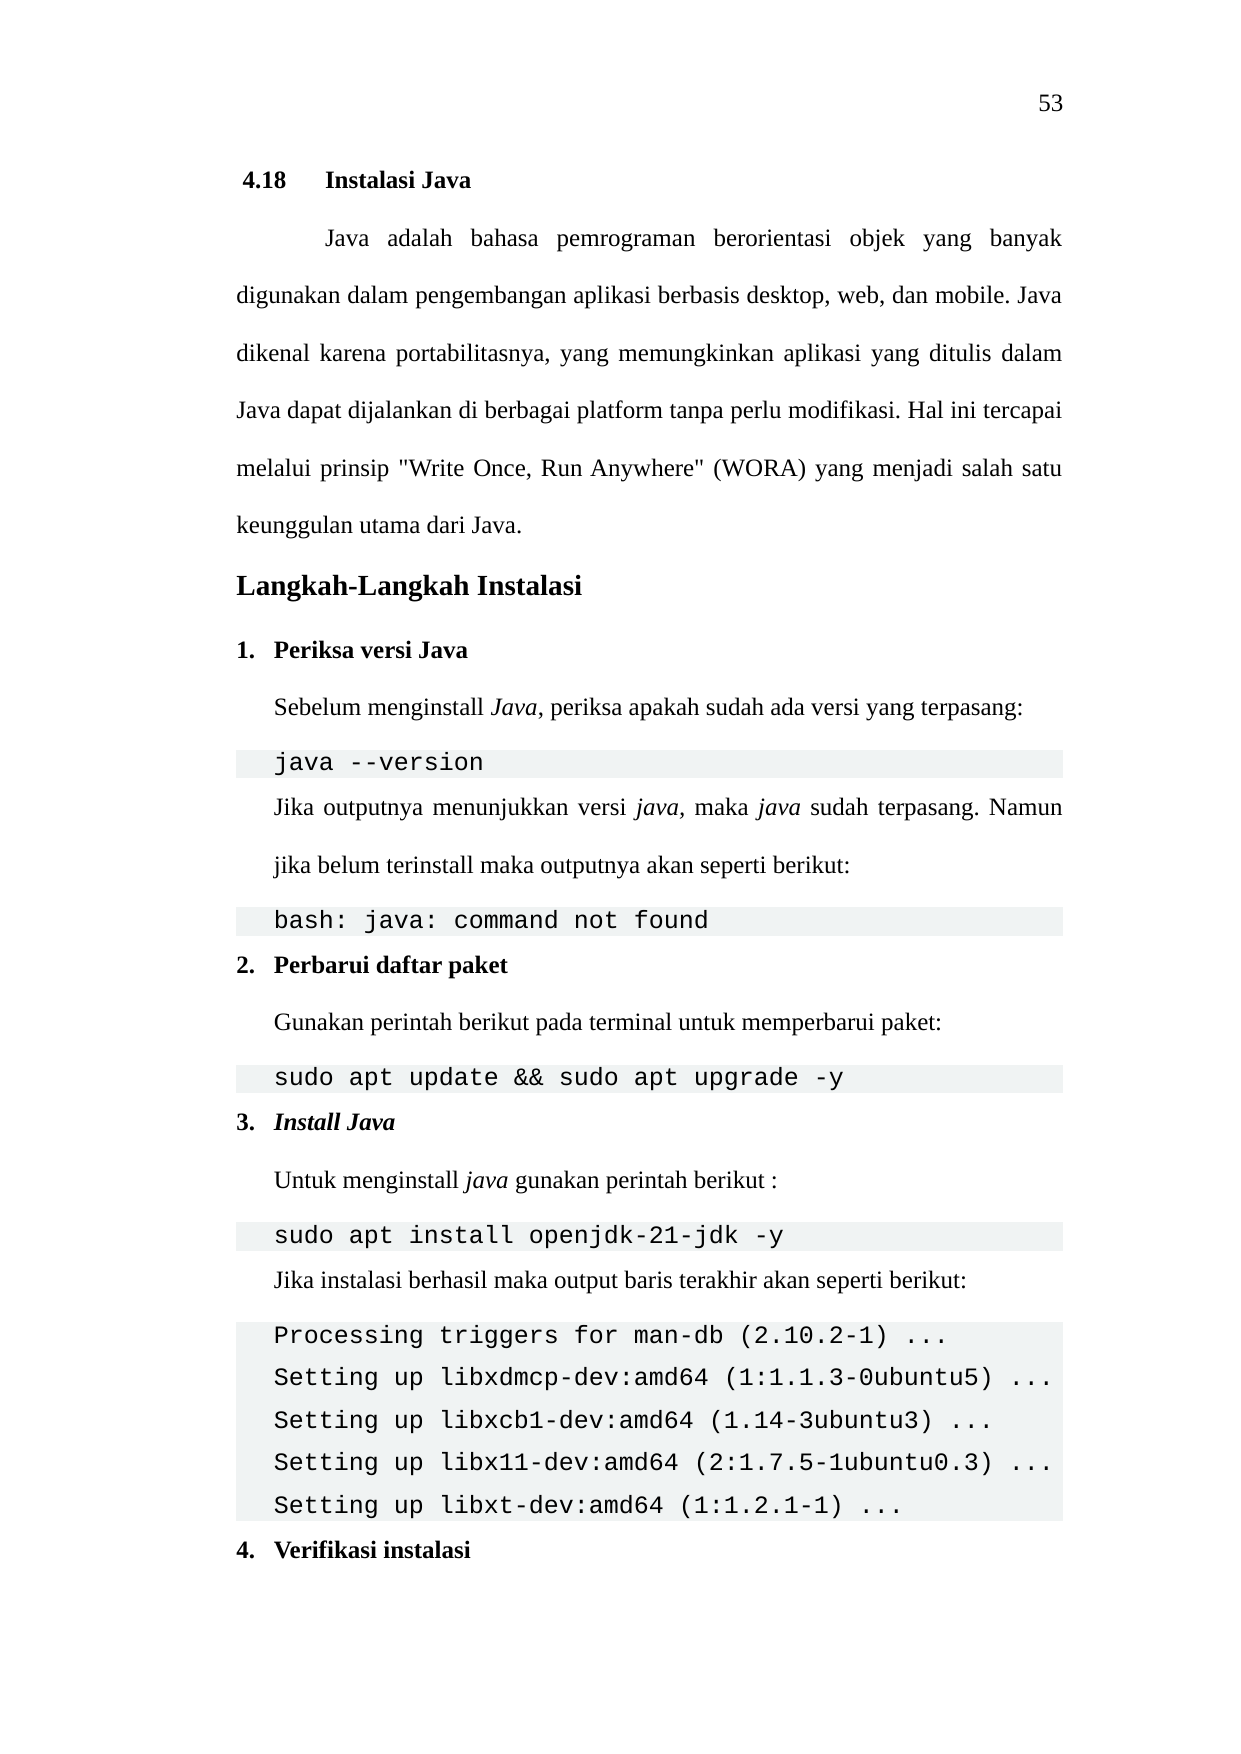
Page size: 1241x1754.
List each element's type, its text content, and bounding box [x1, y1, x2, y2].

subtitle Instalasi Java [236, 165, 1063, 194]
list Processing triggers for man-db (2.10.2-1) ... [236, 1322, 1063, 1351]
list Setting up libxcb1-dev:amd64 (1.14-3ubuntu3) ... [236, 1407, 1063, 1436]
list bash: java: command not found [236, 907, 1063, 936]
list Perbarui daftar paket [236, 950, 1063, 979]
list Verifikasi instalasi [236, 1535, 1063, 1564]
list Jika instalasi berhasil maka output baris terakhir akan seperti berikut: [236, 1265, 1063, 1294]
list Setting up libxdmcp-dev:amd64 (1:1.1.3-0ubuntu5) ... [236, 1365, 1063, 1393]
list sudo apt install openjdk-21-jdk -y [236, 1222, 1063, 1251]
list Jika outputnya menunjukkan versi java, maka java sudah terpasang. Namun jika belum terinstall maka outputnya akan seperti berikut: [236, 792, 1063, 879]
list Install Java [236, 1107, 1063, 1136]
list Setting up libxt-dev:amd64 (1:1.2.1-1) ... [236, 1492, 1063, 1521]
list Sebelum menginstall Java, periksa apakah sudah ada versi yang terpasang: [236, 692, 1063, 721]
text Langkah-Langkah Instalasi [236, 568, 1063, 601]
text Java adalah bahasa pemrograman berorientasi objek yang banyak digunakan dalam pengembangan aplikasi berbasis desktop, web, dan mobile. Java dikenal karena portabilitasnya, yang memungkinkan aplikasi yang ditulis dalam Java dapat dijalankan di berbagai platform tanpa perlu modifikasi. Hal ini tercapai melalui prinsip "Write Once, Run Anywhere" (WORA) yang menjadi salah satu keunggulan utama dari Java. [236, 223, 1063, 539]
list Untuk menginstall java gunakan perintah berikut : [236, 1165, 1063, 1194]
list Periksa versi Java [236, 635, 1063, 664]
list Setting up libx11-dev:amd64 (2:1.7.5-1ubuntu0.3) ... [236, 1450, 1063, 1478]
list Gunakan perintah berikut pada terminal untuk memperbarui paket: [236, 1007, 1063, 1036]
list sudo apt update && sudo apt upgrade -y [236, 1065, 1063, 1093]
list java --version [236, 750, 1063, 778]
